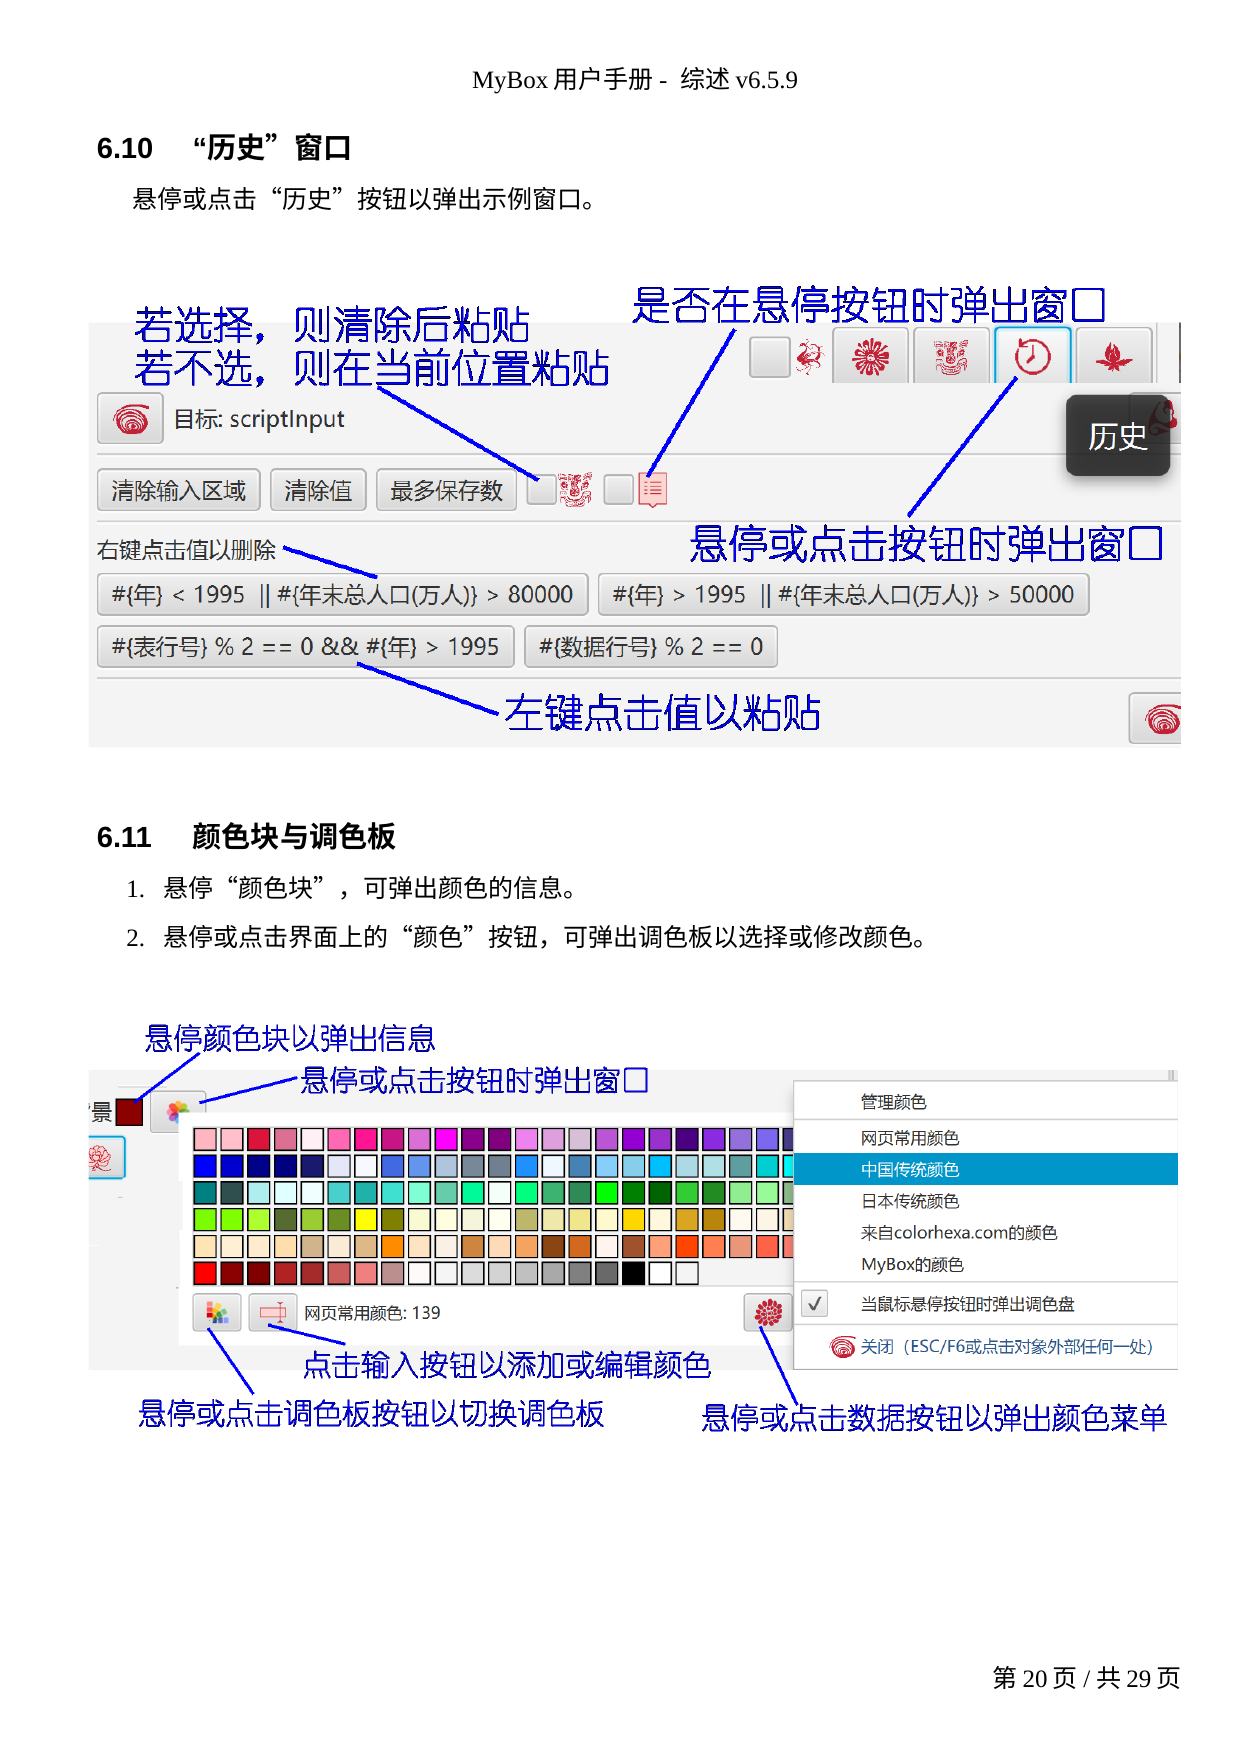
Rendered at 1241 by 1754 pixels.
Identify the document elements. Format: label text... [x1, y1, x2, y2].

list 悬停“颜色块”，可弹出颜色的信息。 [126, 869, 1181, 905]
text 悬停或点击“历史”按钮以弹出示例窗口。 [88, 179, 1181, 216]
subtitle 颜色块与调色板 [88, 814, 1181, 856]
list 悬停或点击界面上的“颜色”按钮，可弹出调色板以选择或修改颜色。 [126, 917, 1181, 954]
picture [88, 1138, 123, 1177]
picture [88, 269, 1182, 748]
subtitle “历史”窗口 [88, 125, 1181, 167]
picture [88, 1007, 1182, 1445]
